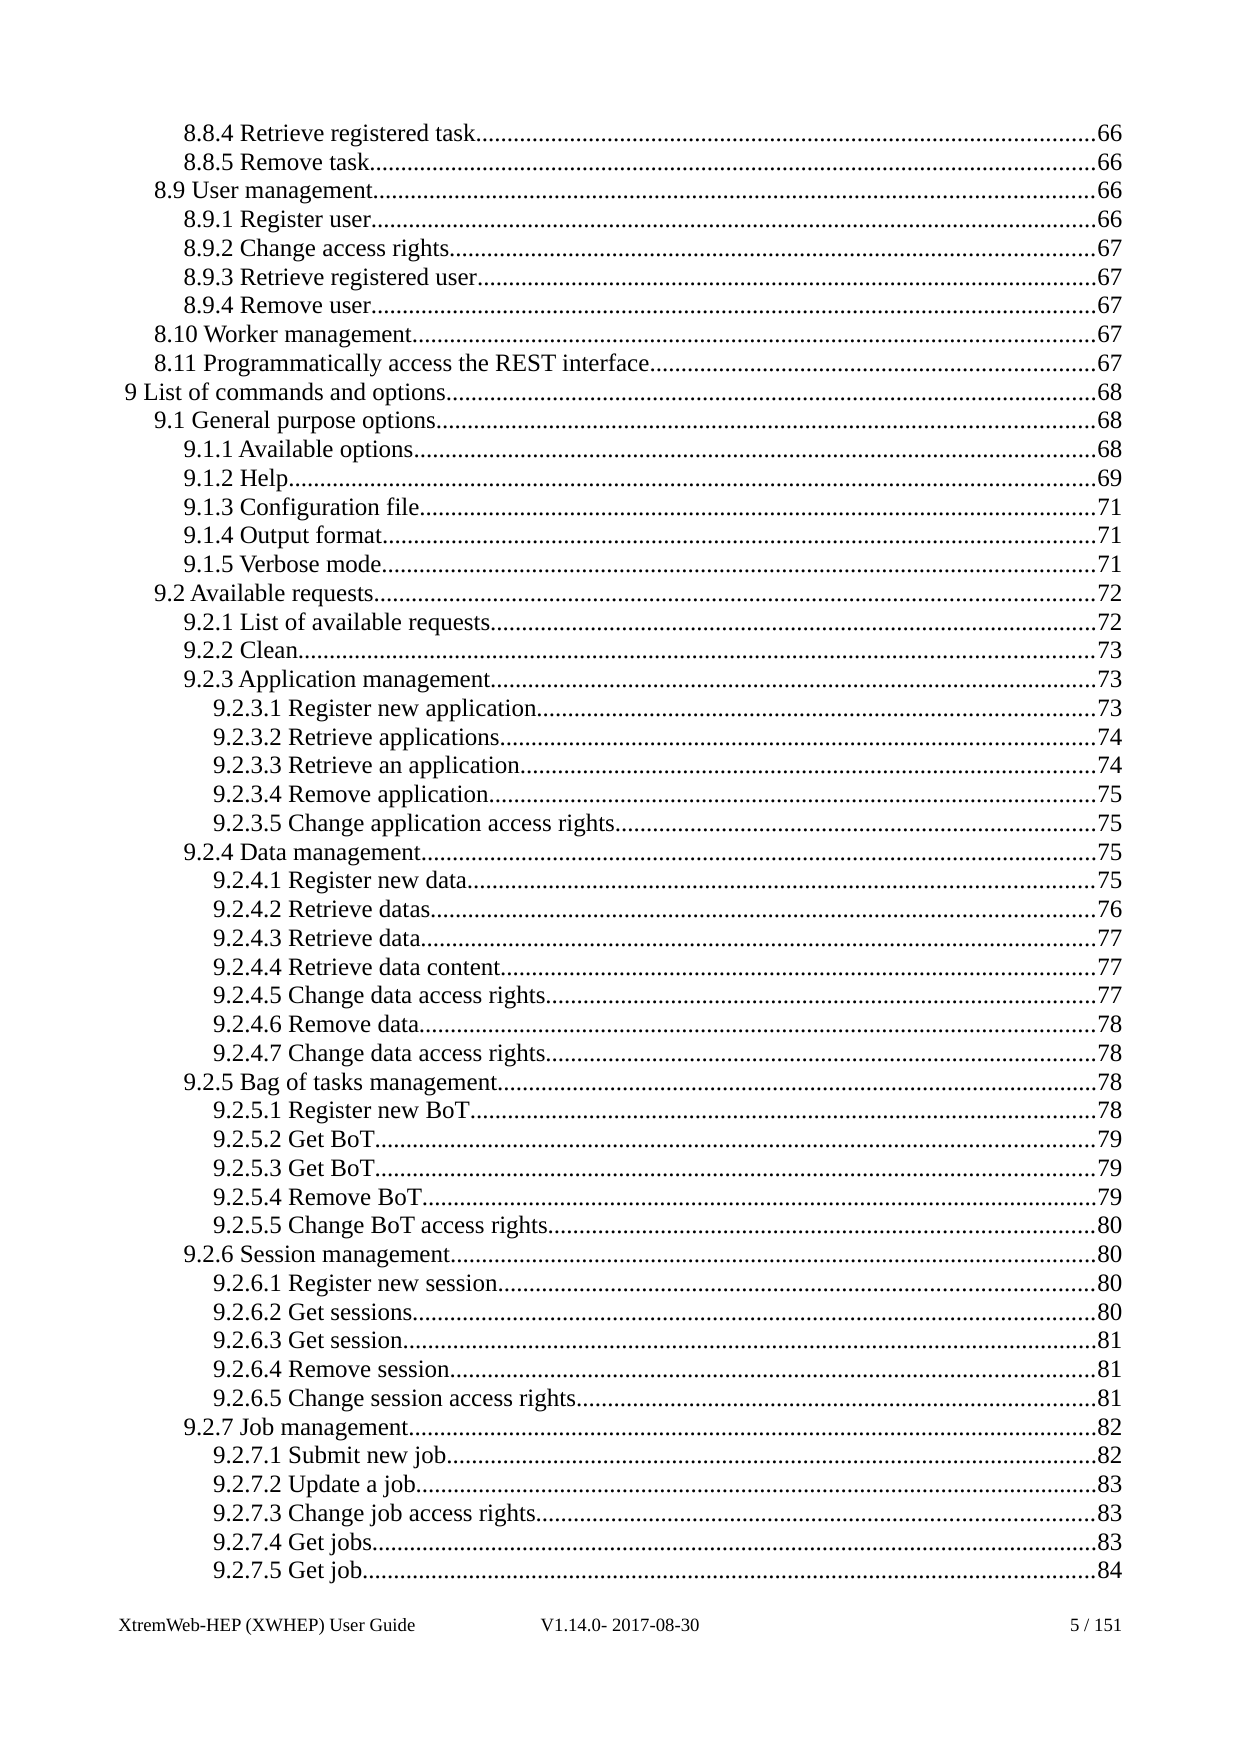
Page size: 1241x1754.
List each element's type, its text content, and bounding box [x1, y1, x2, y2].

text 9.2.3.4 Remove application 75 [207, 779, 1122, 808]
text 8.8.4 Retrieve registered task 66 [177, 118, 1122, 147]
text 9.2.7.1 Submit new job 82 [207, 1441, 1122, 1469]
text 9.2.4.2 Retrieve datas 76 [207, 894, 1122, 923]
text 9.2.3.2 Retrieve applications 74 [207, 722, 1122, 751]
text 9.2.4.3 Retrieve data 77 [207, 923, 1122, 952]
text 9.2.3.1 Register new application 73 [207, 693, 1122, 722]
text 9.2.1 List of available requests 72 [177, 607, 1122, 636]
text 9.2.5 Bag of tasks management 78 [177, 1067, 1122, 1096]
text 8.11 Programmatically access the REST interface 67 [148, 348, 1122, 377]
text 9.2.5.5 Change BoT access rights 80 [207, 1211, 1122, 1239]
text 9.2.5.3 Get BoT 79 [207, 1153, 1122, 1182]
text 9.2.6.3 Get session 81 [207, 1326, 1122, 1354]
text 9.2.3.3 Retrieve an application 74 [207, 751, 1122, 779]
text 9.2.4.7 Change data access rights 78 [207, 1038, 1122, 1067]
text 9.2.4.5 Change data access rights 77 [207, 981, 1122, 1009]
text 8.9.1 Register user 66 [177, 204, 1122, 233]
text 9.2.6.4 Remove session 81 [207, 1354, 1122, 1383]
text 9.1.4 Output format 71 [177, 521, 1122, 549]
text 9.2.4 Data management 75 [177, 837, 1122, 866]
text 9.2.7 Job management 82 [177, 1412, 1122, 1441]
text 9.1 General purpose options 68 [148, 406, 1122, 434]
text 8.8.5 Remove task 66 [177, 147, 1122, 176]
text 9.2.6.2 Get sessions 80 [207, 1297, 1122, 1326]
text 9.2.4.4 Retrieve data content 77 [207, 952, 1122, 981]
text 9.2.6.1 Register new session 80 [207, 1268, 1122, 1297]
text 9.2.7.5 Get job 84 [207, 1556, 1122, 1584]
text 9.2.5.1 Register new BoT 78 [207, 1096, 1122, 1124]
text 9.2.7.4 Get jobs 83 [207, 1527, 1122, 1556]
text 9.1.3 Configuration file 71 [177, 492, 1122, 521]
text 9.2 Available requests 72 [148, 578, 1122, 607]
text 9.2.5.2 Get BoT 79 [207, 1124, 1122, 1153]
text 8.9.2 Change access rights 67 [177, 233, 1122, 262]
text 9.2.6.5 Change session access rights 81 [207, 1383, 1122, 1412]
text 9.2.5.4 Remove BoT 79 [207, 1182, 1122, 1211]
text 8.10 Worker management 67 [148, 319, 1122, 348]
text 9.2.2 Clean 73 [177, 636, 1122, 664]
text 9.2.4.6 Remove data 78 [207, 1009, 1122, 1038]
text 9.1.1 Available options 68 [177, 434, 1122, 463]
text 9.2.4.1 Register new data 75 [207, 866, 1122, 894]
text 9 List of commands and options 68 [118, 377, 1122, 406]
text 9.2.3 Application management 73 [177, 664, 1122, 693]
text 8.9.3 Retrieve registered user 67 [177, 262, 1122, 291]
text 9.2.7.3 Change job access rights 83 [207, 1498, 1122, 1527]
text 9.2.6 Session management 80 [177, 1239, 1122, 1268]
text 8.9 User management 66 [148, 176, 1122, 204]
text 9.1.2 Help 69 [177, 463, 1122, 492]
text 9.2.7.2 Update a job 83 [207, 1469, 1122, 1498]
text 9.2.3.5 Change application access rights 75 [207, 808, 1122, 837]
text 8.9.4 Remove user 67 [177, 291, 1122, 319]
text 9.1.5 Verbose mode 71 [177, 549, 1122, 578]
